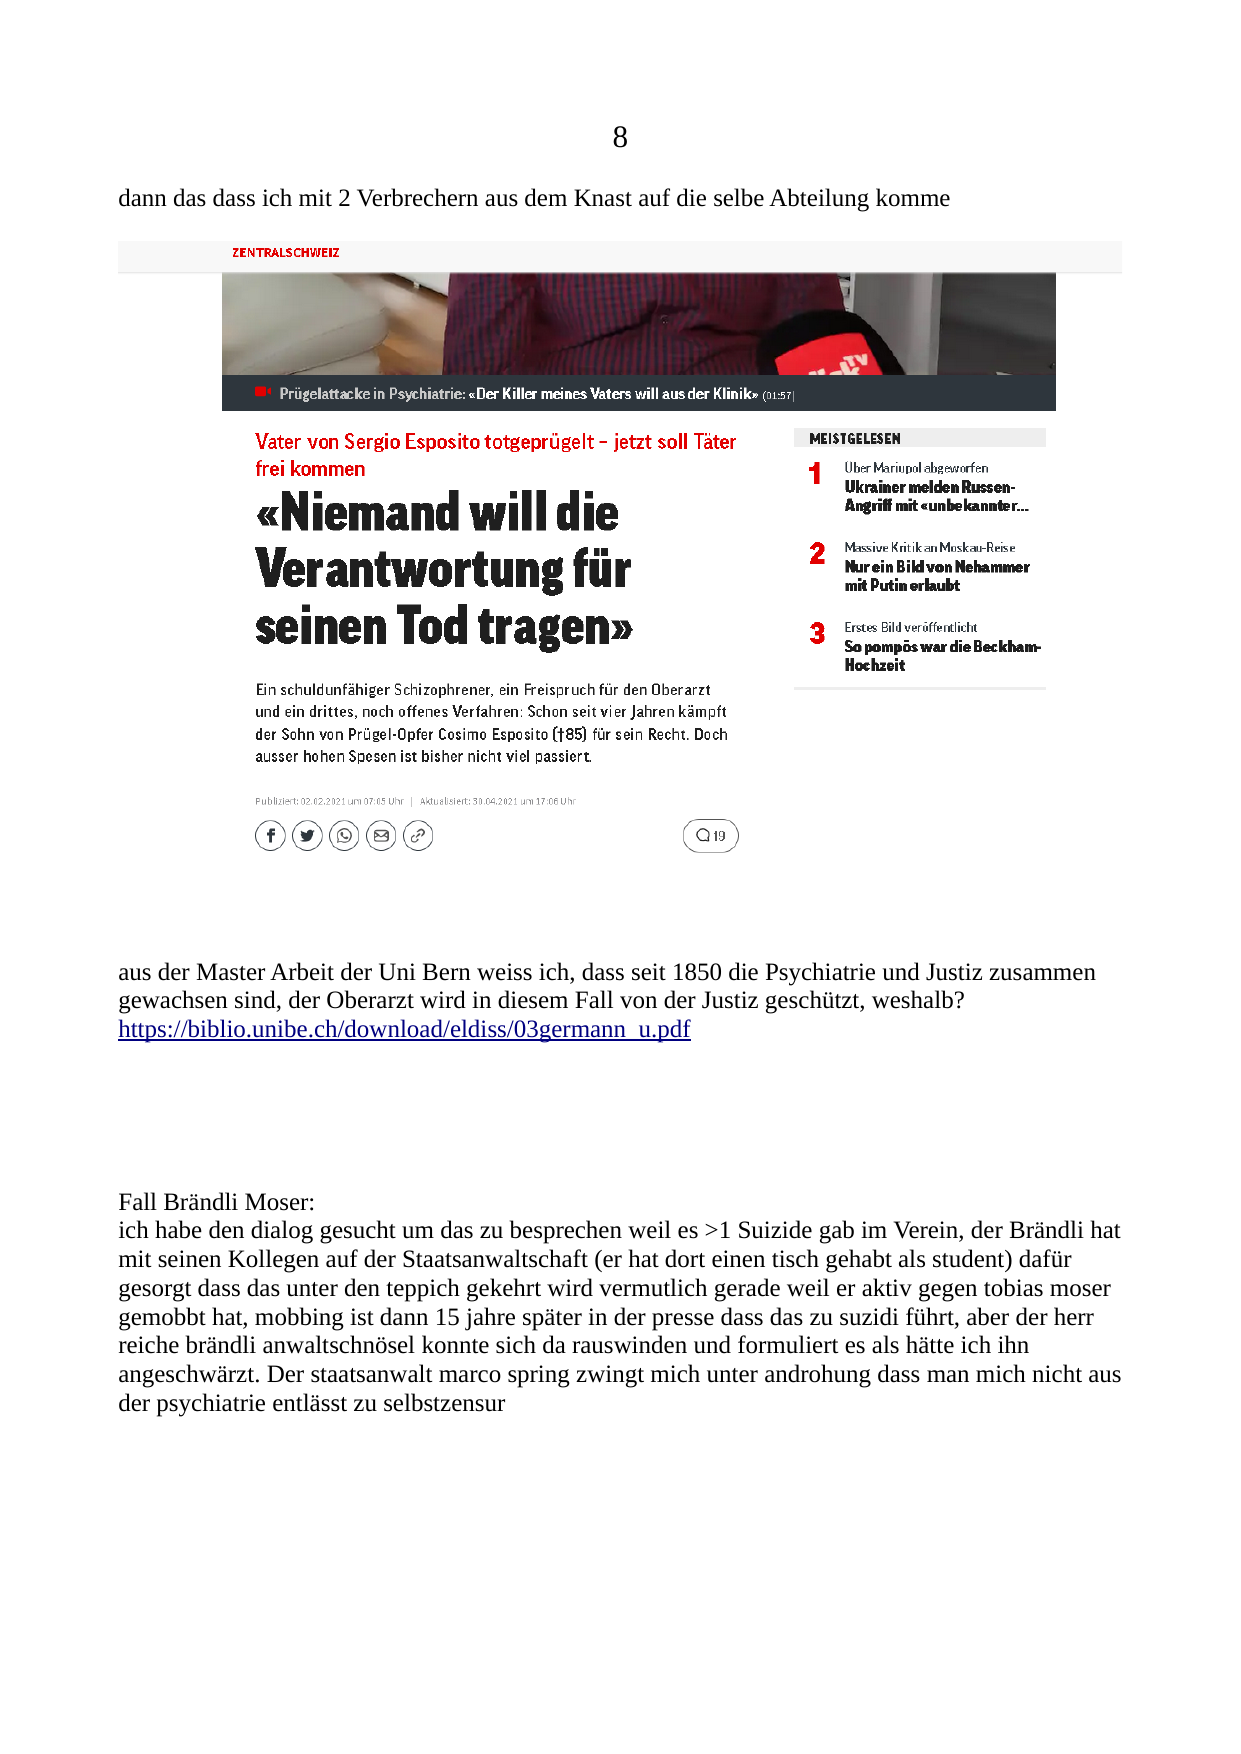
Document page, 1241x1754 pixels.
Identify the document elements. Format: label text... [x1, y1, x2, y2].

text https://biblio.unibe.ch/download/eldiss/03germann_u.pdf [118, 1014, 1122, 1043]
text aus der Master Arbeit der Uni Bern weiss ich, dass seit 1850 die Psychiatrie und Justiz zusammen gewachsen sind, der Oberarzt wird in diesem Fall von der Justiz geschützt, weshalb? [118, 957, 1122, 1014]
text dann das dass ich mit 2 Verbrechern aus dem Knast auf die selbe Abteilung komme [118, 183, 1122, 212]
picture [118, 241, 1123, 900]
text ich habe den dialog gesucht um das zu besprechen weil es >1 Suizide gab im Verein, der Brändli hat mit seinen Kollegen auf der Staatsanwaltschaft (er hat dort einen tisch gehabt als student) dafür gesorgt dass das unter den teppich gekehrt wird vermutlich gerade weil er aktiv gegen tobias moser gemobbt hat, mobbing ist dann 15 jahre später in der presse dass das zu suzidi führt, aber der herr reiche brändli anwaltschnösel konnte sich da rauswinden und formuliert es als hätte ich ihn angeschwärzt. Der staatsanwalt marco spring zwingt mich unter androhung dass man mich nicht aus der psychiatrie entlässt zu selbstzensur [118, 1216, 1122, 1417]
text Fall Brändli Moser: [118, 1187, 1122, 1216]
